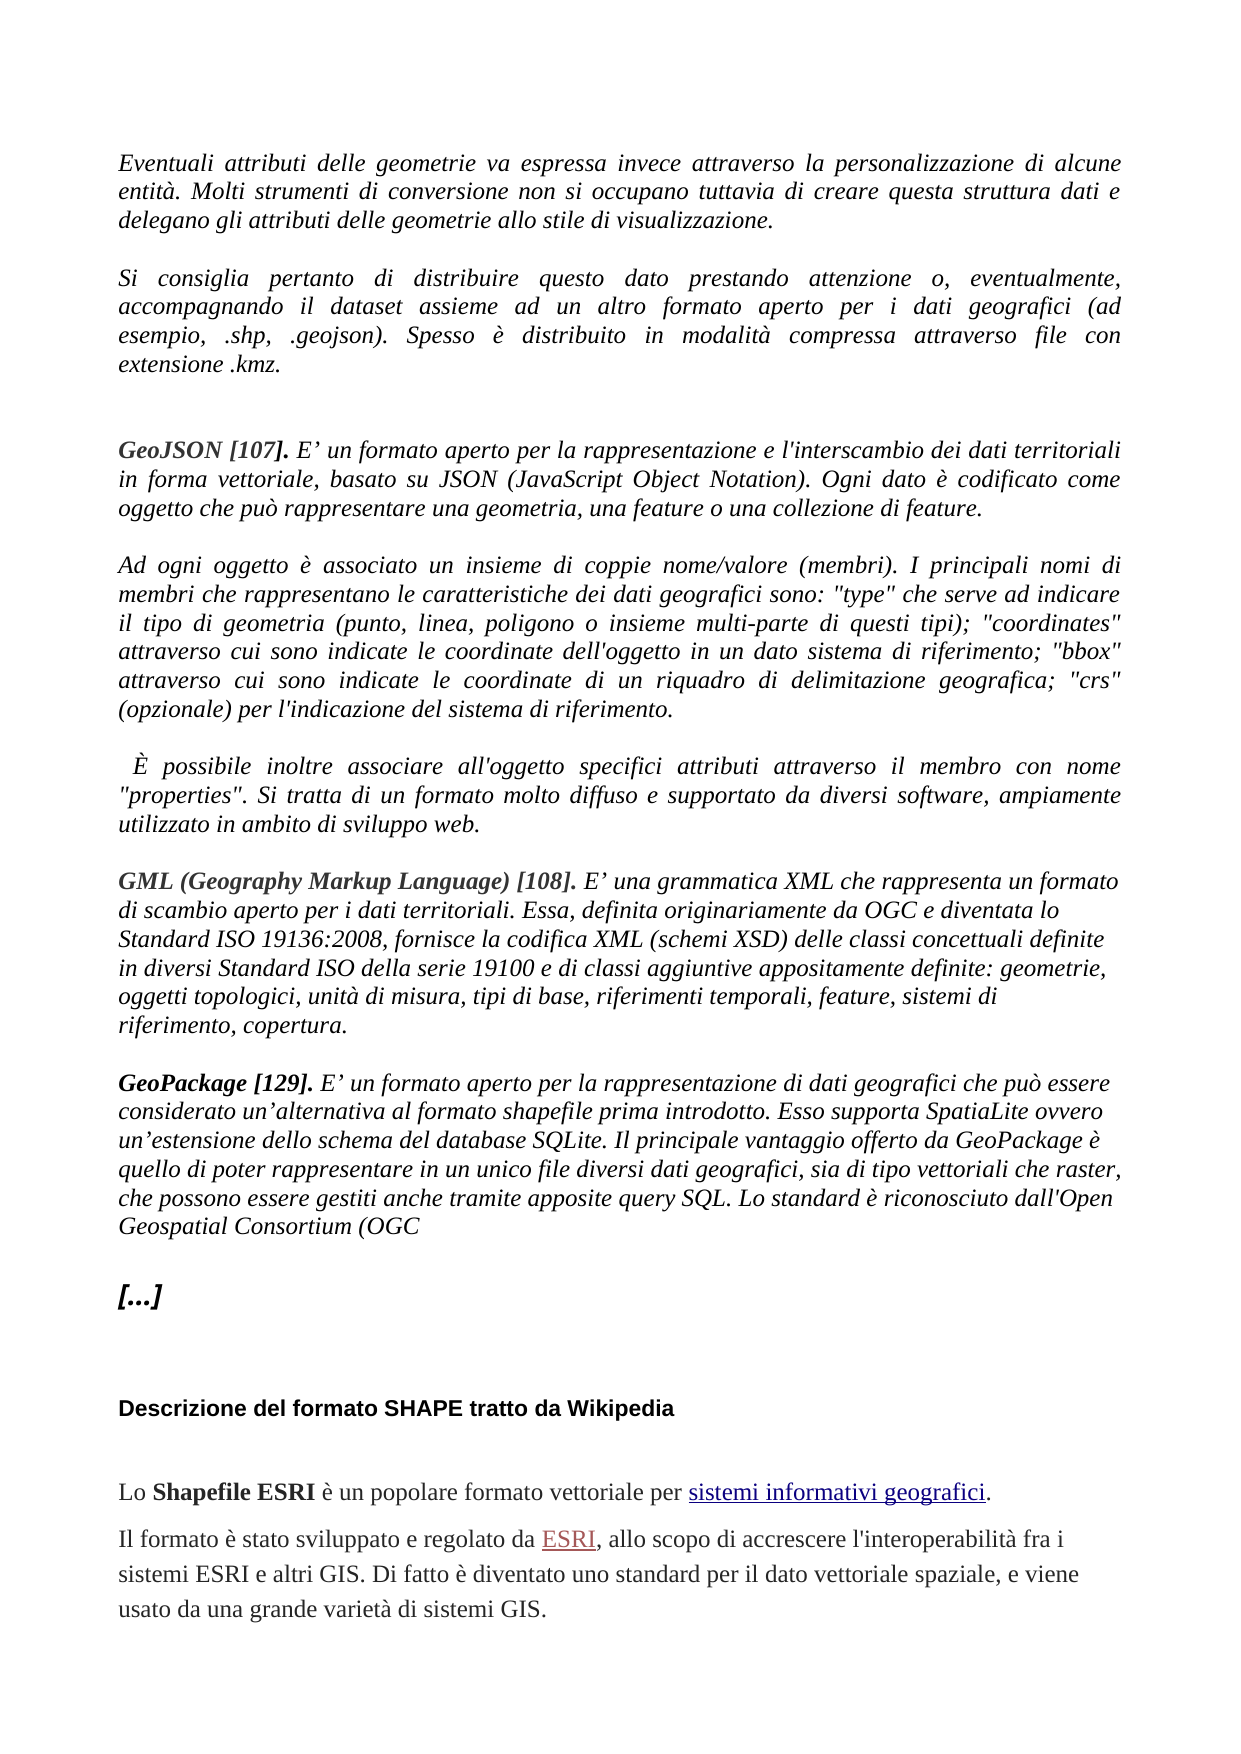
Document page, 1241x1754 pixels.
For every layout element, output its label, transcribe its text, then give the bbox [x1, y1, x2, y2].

text Si consiglia pertanto di distribuire questo dato prestando attenzione o, eventualmente, accompagnando il dataset assieme ad un altro formato aperto per i dati geografici (ad esempio, .shp, .geojson). Spesso è distribuito in modalità compressa attraverso file con extensione .kmz. [118, 263, 1122, 378]
text Il formato è stato sviluppato e regolato da ESRI, allo scopo di accrescere l'interoperabilità fra i sistemi ESRI e altri GIS. Di fatto è diventato uno standard per il dato vettoriale spaziale, e viene usato da una grande varietà di sistemi GIS. [118, 1518, 1122, 1623]
subtitle Descrizione del formato SHAPE tratto da Wikipedia [118, 1394, 1122, 1421]
text GeoPackage [129]. E’ un formato aperto per la rappresentazione di dati geografici che può essere considerato un’alternativa al formato shapefile prima introdotto. Esso supporta SpatiaLite ovvero un’estensione dello schema del database SQLite. Il principale vantaggio offerto da GeoPackage è quello di poter rappresentare in un unico file diversi dati geografici, sia di tipo vettoriali che raster, che possono essere gestiti anche tramite apposite query SQL. Lo standard è riconosciuto dall'Open Geospatial Consortium (OGC [118, 1068, 1122, 1240]
text Eventuali attributi delle geometrie va espressa invece attraverso la personalizzazione di alcune entità. Molti strumenti di conversione non si occupano tuttavia di creare questa struttura dati e delegano gli attributi delle geometrie allo stile di visualizzazione. [118, 148, 1122, 234]
text GeoJSON [107]. E’ un formato aperto per la rappresentazione e l'interscambio dei dati territoriali in forma vettoriale, basato su JSON (JavaScript Object Notation). Ogni dato è codificato come oggetto che può rappresentare una geometria, una feature o una collezione di feature. [118, 435, 1122, 521]
text Lo Shapefile ESRI è un popolare formato vettoriale per sistemi informativi geografici. [118, 1471, 1122, 1506]
text Ad ogni oggetto è associato un insieme di coppie nome/valore (membri). I principali nomi di membri che rappresentano le caratteristiche dei dati geografici sono: "type" che serve ad indicare il tipo di geometria (punto, linea, poligono o insieme multi-parte di questi tipi); "coordinates" attraverso cui sono indicate le coordinate dell'oggetto in un dato sistema di riferimento; "bbox" attraverso cui sono indicate le coordinate di un riquadro di delimitazione geografica; "crs" (opzionale) per l'indicazione del sistema di riferimento. [118, 550, 1122, 723]
text È possibile inoltre associare all'oggetto specifici attributi attraverso il membro con nome "properties". Si tratta di un formato molto diffuso e supportato da diversi software, ampiamente utilizzato in ambito di sviluppo web. [118, 751, 1122, 838]
text GML (Geography Markup Language) [108]. E’ una grammatica XML che rappresenta un formato di scambio aperto per i dati territoriali. Essa, definita originariamente da OGC e diventata lo Standard ISO 19136:2008, fornisce la codifica XML (schemi XSD) delle classi concettuali definite in diversi Standard ISO della serie 19100 e di classi aggiuntive appositamente definite: geometrie, oggetti topologici, unità di misura, tipi di base, riferimenti temporali, feature, sistemi di riferimento, copertura. [118, 866, 1122, 1039]
text […] [118, 1274, 1122, 1314]
